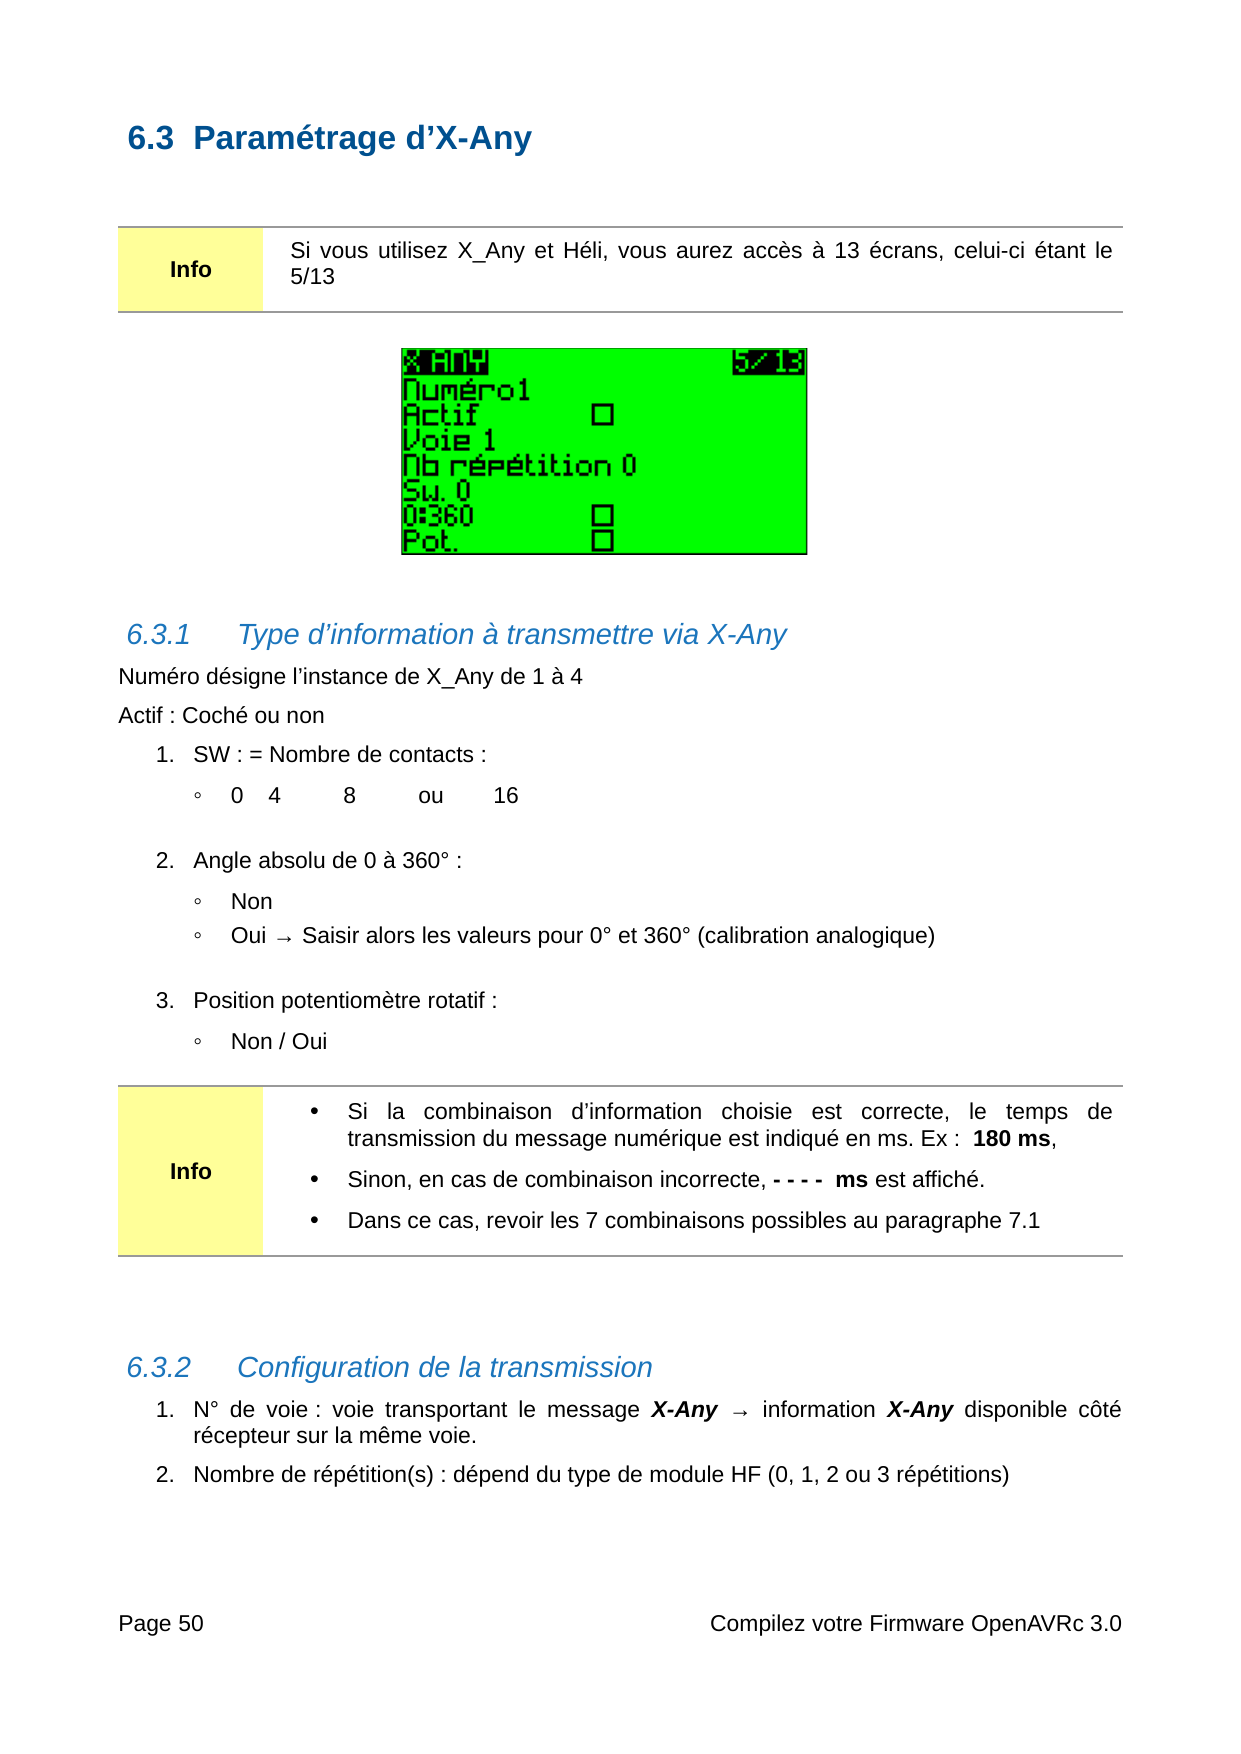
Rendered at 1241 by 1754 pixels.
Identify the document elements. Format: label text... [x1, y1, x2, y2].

subtitle Configuration de la transmission [118, 1350, 1122, 1383]
table_header Si vous utilisez X_Any et Héli, vous aurez accès à 13 écrans, celui-ci étant le 5/13 [264, 228, 1122, 311]
list Nombre de répétition(s) : dépend du type de module HF (0, 1, 2 ou 3 répétitions) [156, 1461, 1122, 1488]
list SW : = Nombre de contacts : [156, 741, 1122, 767]
list Angle absolu de 0 à 360° : [156, 847, 1122, 873]
table_header Si la combinaison d’information choisie est correcte, le temps de transmission du message numérique est indiqué en ms. Ex : 180 ms, Sinon, en cas de combinaison incorrecte, - - - - ms est affiché. Dans ce cas, revoir les 7 combinaisons possibles au paragraphe 7.1 [264, 1087, 1122, 1255]
list Position potentiomètre rotatif : [156, 987, 1122, 1014]
text Actif : Coché ou non [118, 702, 1122, 728]
list N° de voie : voie transportant le message X-Any → information X-Any disponible côté récepteur sur la même voie. [156, 1396, 1122, 1449]
text Numéro désigne l’instance de X_Any de 1 à 4 [118, 663, 1122, 689]
subtitle Type d’information à transmettre via X-Any [118, 617, 1122, 651]
picture [401, 348, 808, 555]
table_header Info [118, 228, 263, 311]
list Oui → Saisir alors les valeurs pour 0° et 360° (calibration analogique) [193, 920, 1122, 949]
table_header Info [118, 1087, 263, 1255]
list Non / Oui [193, 1026, 1122, 1055]
list Non [193, 886, 1122, 914]
list 0 4 8 ou 16 [193, 780, 1122, 808]
subtitle Paramétrage d’X-Any [118, 118, 1122, 157]
